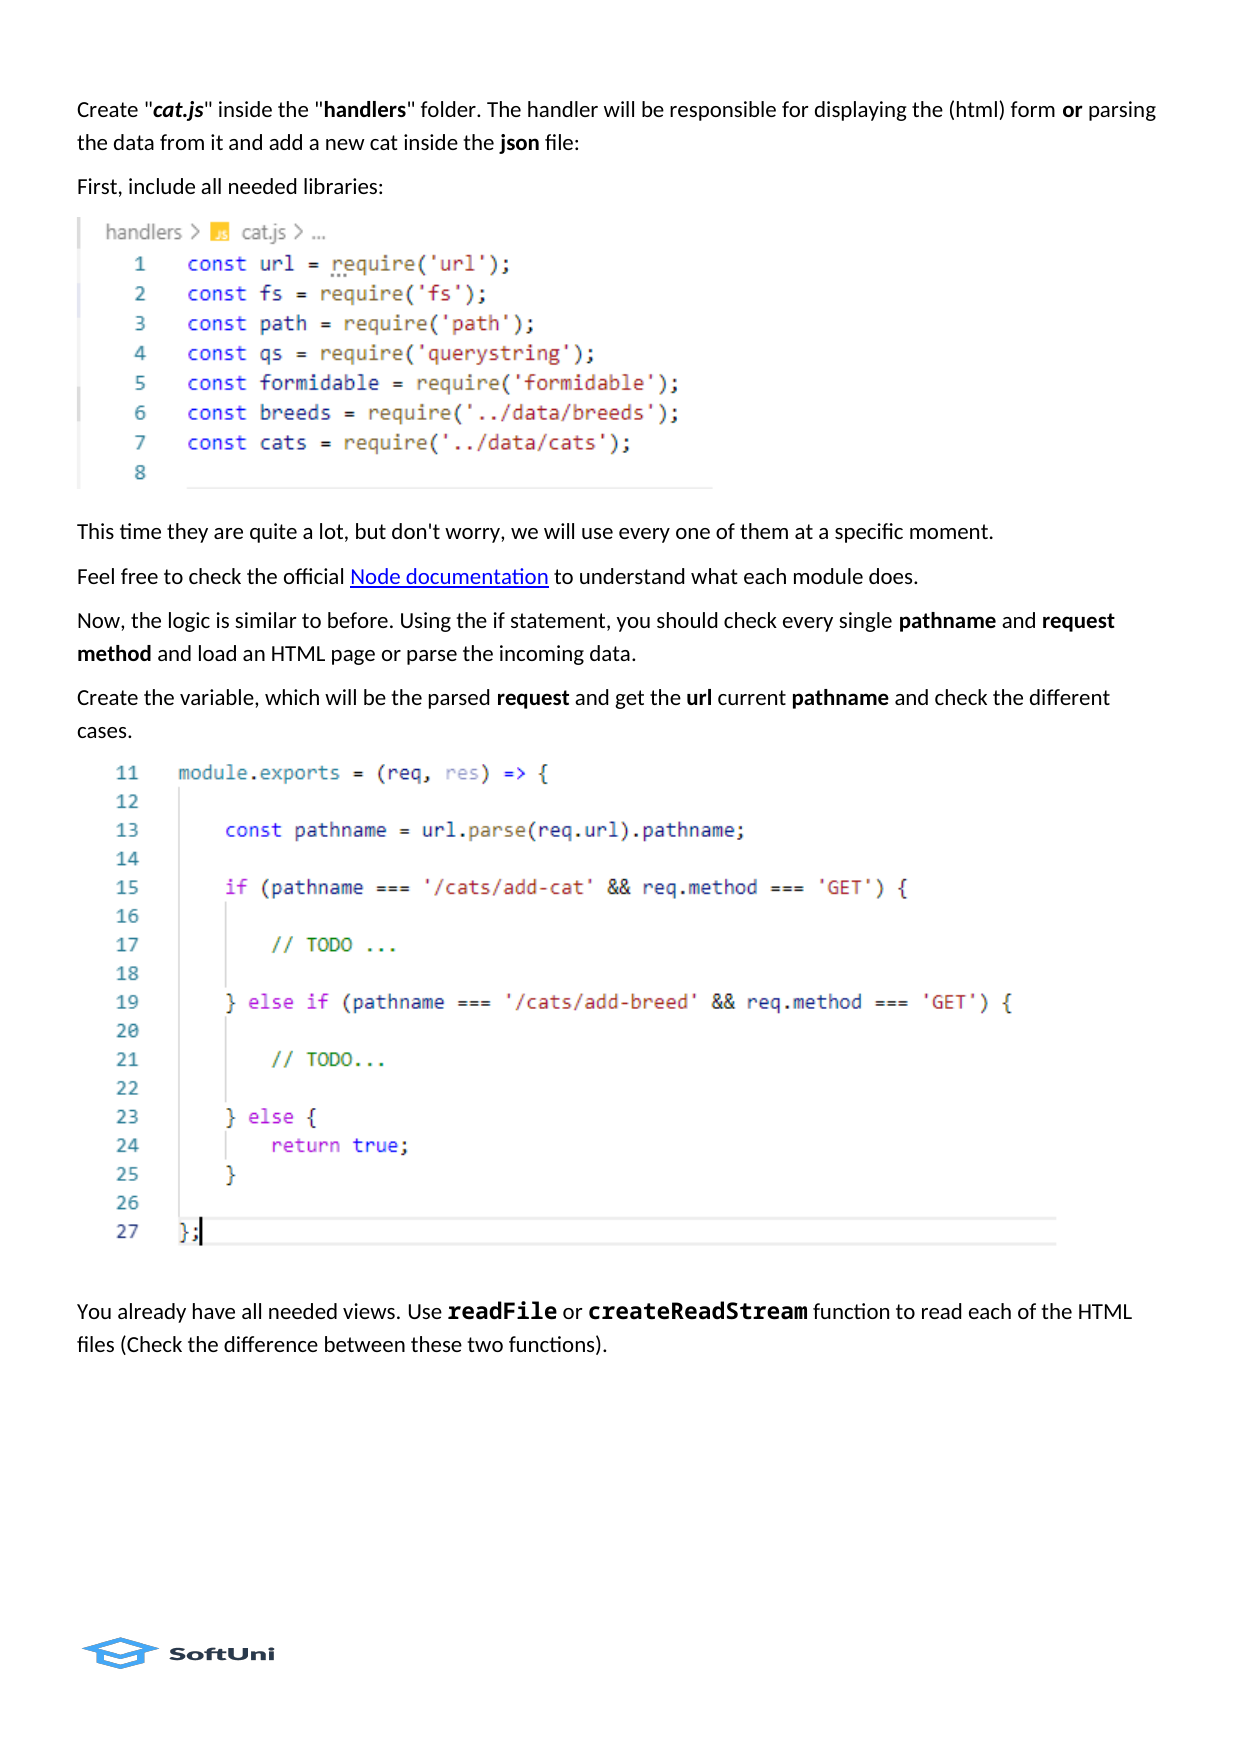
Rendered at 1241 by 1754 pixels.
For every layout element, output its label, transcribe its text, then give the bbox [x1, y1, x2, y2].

picture [76, 217, 713, 489]
text You already have all needed views. Use readFile or createReadStream function to read each of the HTML files (Check the difference between these two functions). [77, 1295, 1163, 1358]
text Now, the logic is similar to before. Using the if statement, you should check every single pathname and request method and load an HTML page or parse the incoming data. [77, 607, 1163, 667]
text First, include all needed libraries: [77, 172, 1163, 200]
text Feel free to check the official Node documentation to understand what each module does. [77, 562, 1163, 590]
text This time they are quite a lot, but don't worry, we will use every one of them at a specific moment. [77, 485, 1163, 545]
picture [76, 760, 1057, 1279]
text Create the variable, which will be the parsed request and get the url current pathname and check the different cases. [77, 683, 1163, 744]
text Create "cat.js" inside the "handlers" folder. The handler will be responsible for displaying the (html) form or parsing the data from it and add a new cat inside the json file: [77, 95, 1163, 156]
picture [75, 1635, 281, 1672]
